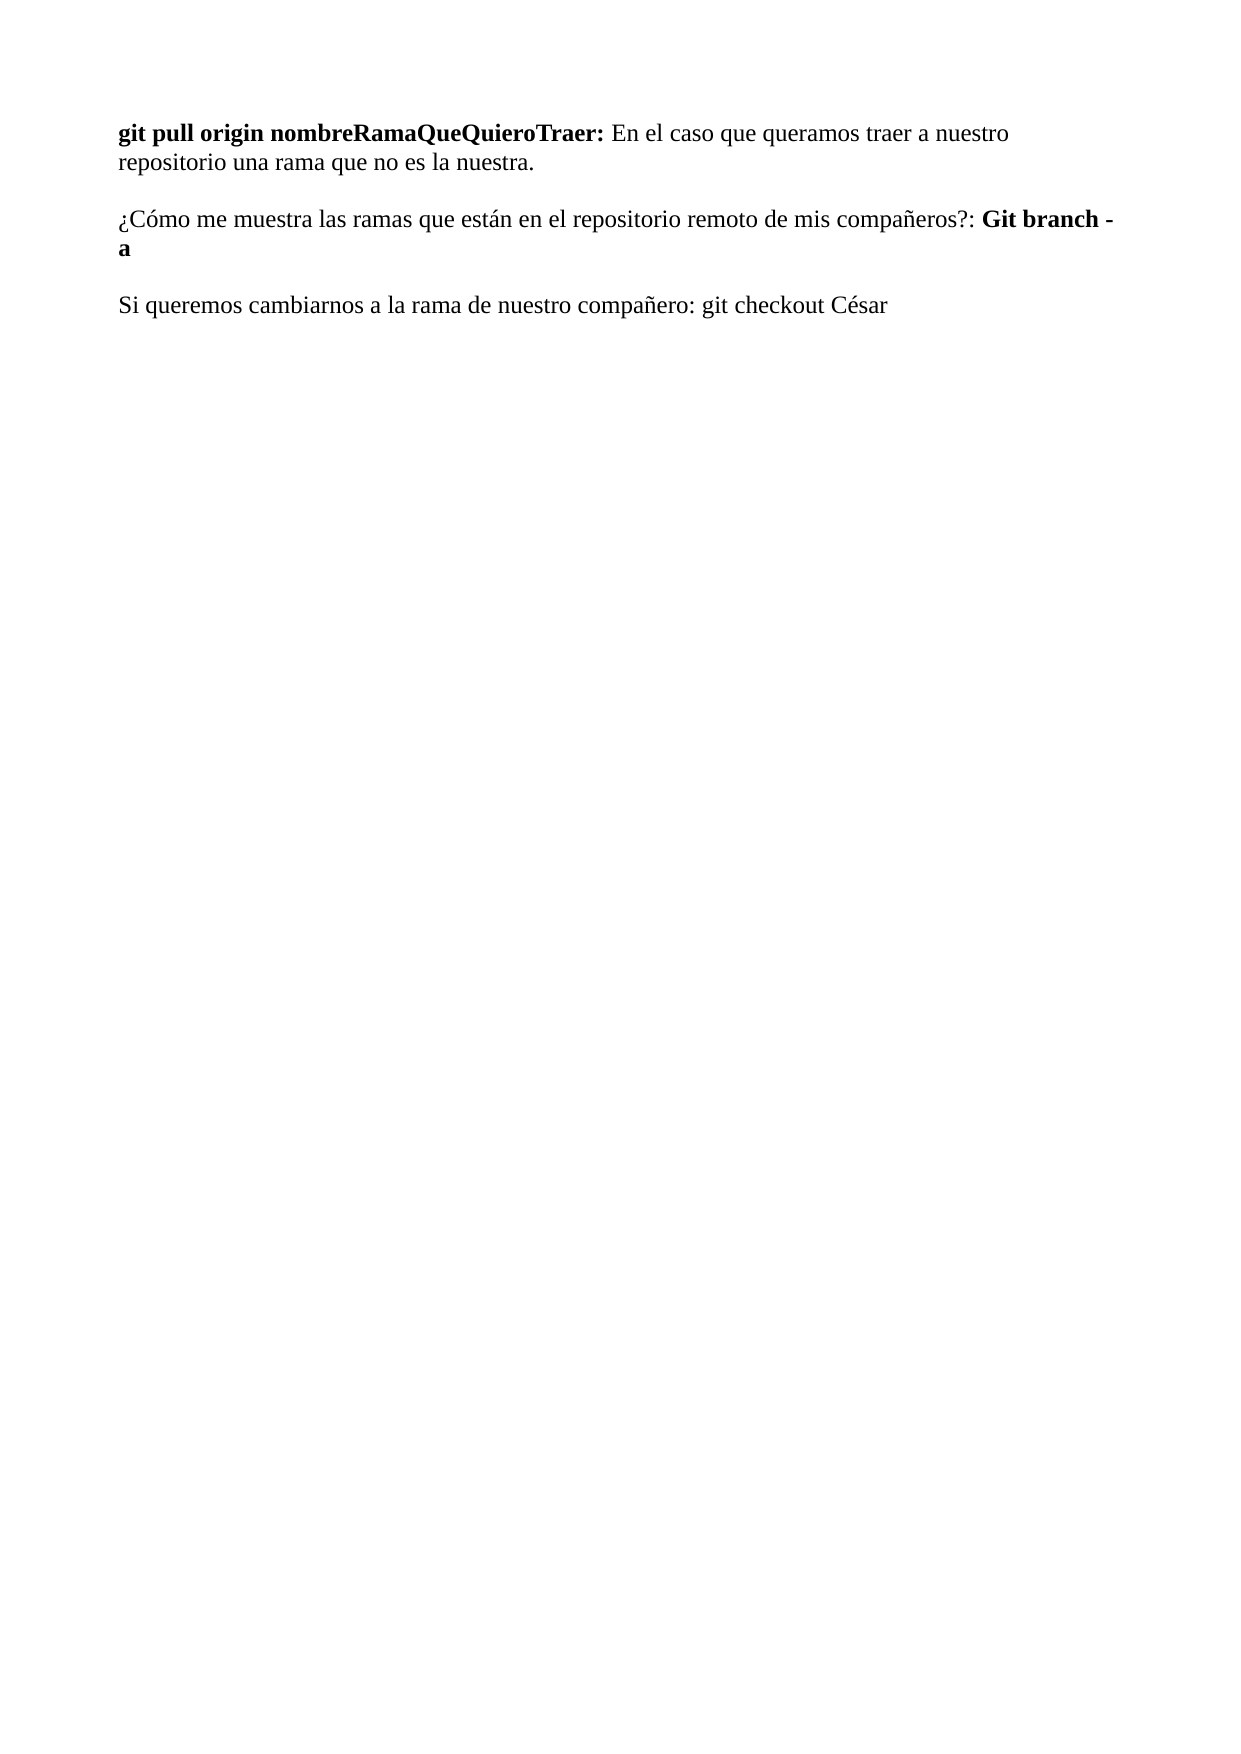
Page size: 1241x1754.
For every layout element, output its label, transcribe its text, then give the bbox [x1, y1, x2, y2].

text Si queremos cambiarnos a la rama de nuestro compañero: git checkout César [118, 291, 1122, 319]
text git pull origin nombreRamaQueQuieroTraer: En el caso que queramos traer a nuestro repositorio una rama que no es la nuestra. [118, 118, 1122, 176]
text ¿Cómo me muestra las ramas que están en el repositorio remoto de mis compañeros?: Git branch -a [118, 204, 1122, 262]
